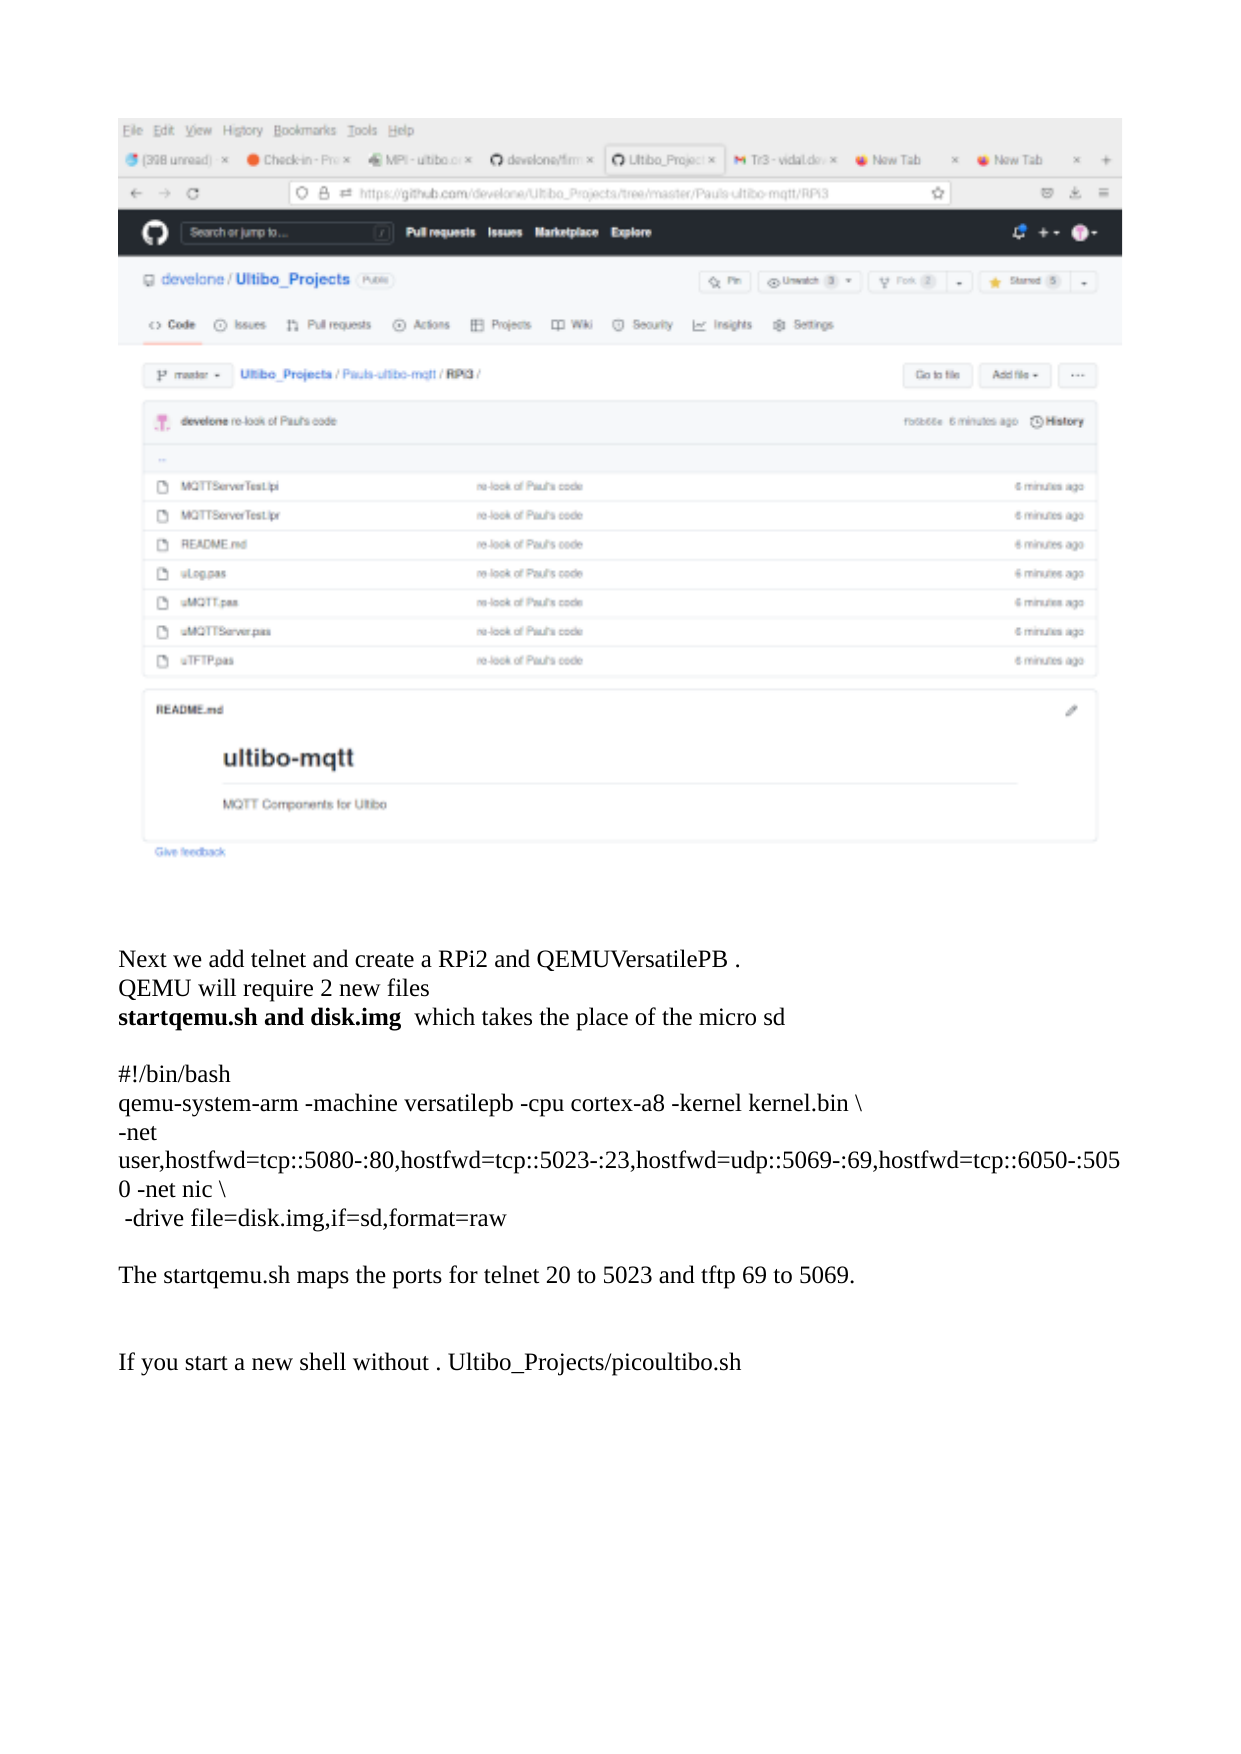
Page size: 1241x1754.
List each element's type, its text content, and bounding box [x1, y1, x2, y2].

text -net user,hostfwd=tcp::5080-:80,hostfwd=tcp::5023-:23,hostfwd=udp::5069-:69,hostfwd=tcp::6050-:5050 -net nic \ [118, 1117, 1122, 1203]
text QEMU will require 2 new files [118, 973, 1122, 1002]
text #!/bin/bash [118, 1059, 1122, 1088]
text startqemu.sh and disk.img which takes the place of the micro sd [118, 1002, 1122, 1031]
text If you start a new shell without . Ultibo_Projects/picoultibo.sh [118, 1347, 1122, 1376]
text -drive file=disk.img,if=sd,format=raw [118, 1203, 1122, 1232]
text Next we add telnet and create a RPi2 and QEMUVersatilePB . [118, 944, 1122, 973]
text qemu-system-arm -machine versatilepb -cpu cortex-a8 -kernel kernel.bin \ [118, 1088, 1122, 1117]
text The startqemu.sh maps the ports for telnet 20 to 5023 and tftp 69 to 5069. [118, 1261, 1122, 1289]
picture [118, 118, 1123, 887]
